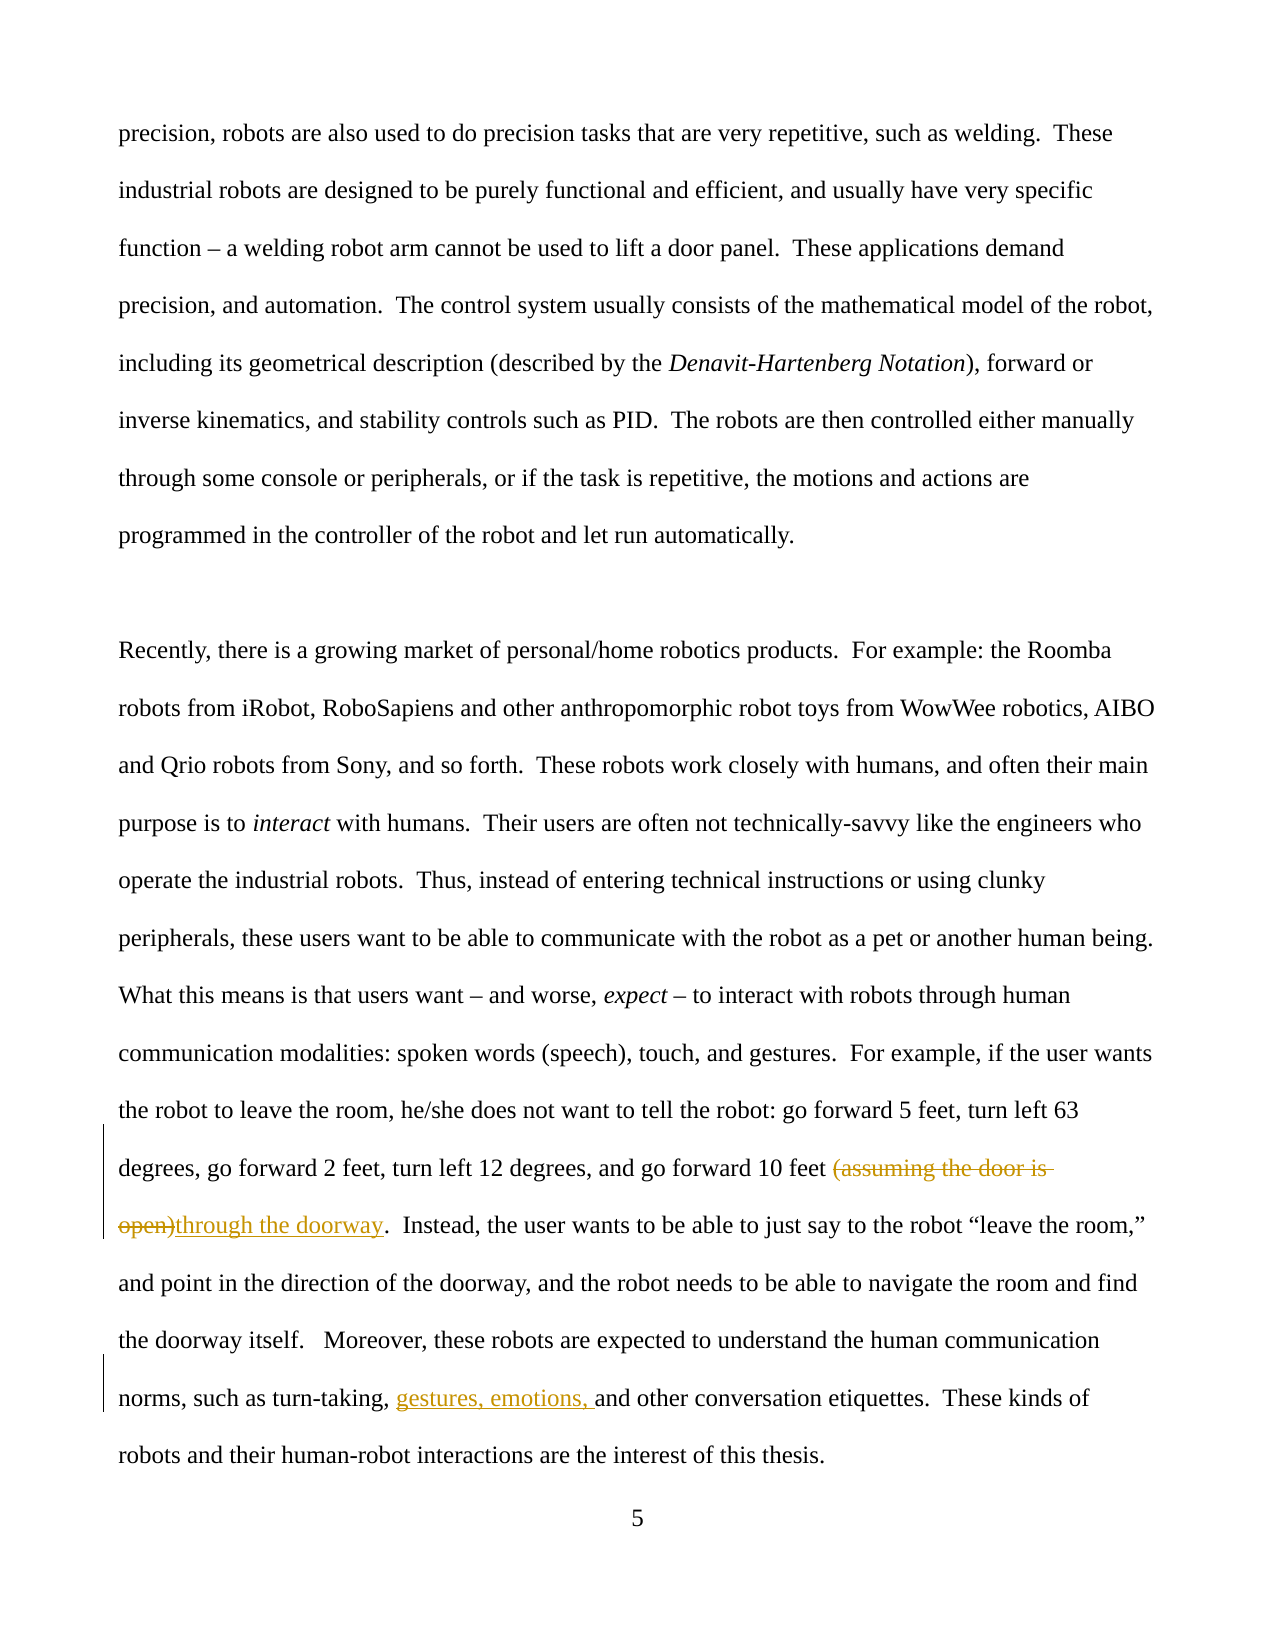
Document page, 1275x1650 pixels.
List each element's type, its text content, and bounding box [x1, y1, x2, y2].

text precision, robots are also used to do precision tasks that are very repetitive, such as welding. These industrial robots are designed to be purely functional and efficient, and usually have very specific function – a welding robot arm cannot be used to lift a door panel. These applications demand precision, and automation. The control system usually consists of the mathematical model of the robot, including its geometrical description (described by the Denavit-Hartenberg Notation), forward or inverse kinematics, and stability controls such as PID. The robots are then controlled either manually through some console or peripherals, or if the task is repetitive, the motions and actions are programmed in the controller of the robot and let run automatically. [118, 118, 1157, 549]
text Recently, there is a growing market of personal/home robotics products. For example: the Roomba robots from iRobot, RoboSapiens and other anthropomorphic robot toys from WowWee robotics, AIBO and Qrio robots from Sony, and so forth. These robots work closely with humans, and often their main purpose is to interact with humans. Their users are often not technically-savvy like the engineers who operate the industrial robots. Thus, instead of entering technical instructions or using clunky peripherals, these users want to be able to communicate with the robot as a pet or another human being. What this means is that users want – and worse, expect – to interact with robots through human communication modalities: spoken words (speech), touch, and gestures. For example, if the user wants the robot to leave the room, he/she does not want to tell the robot: go forward 5 feet, turn left 63 degrees, go forward 2 feet, turn left 12 degrees, and go forward 10 feet through the doorway. Instead, the user wants to be able to just say to the robot “leave the room,” and point in the direction of the doorway, and the robot needs to be able to navigate the room and find the doorway itself. Moreover, these robots are expected to understand the human communication norms, such as turn-taking, gestures, emotions, and other conversation etiquettes. These kinds of robots and their human-robot interactions are the interest of this thesis. [118, 636, 1157, 1469]
